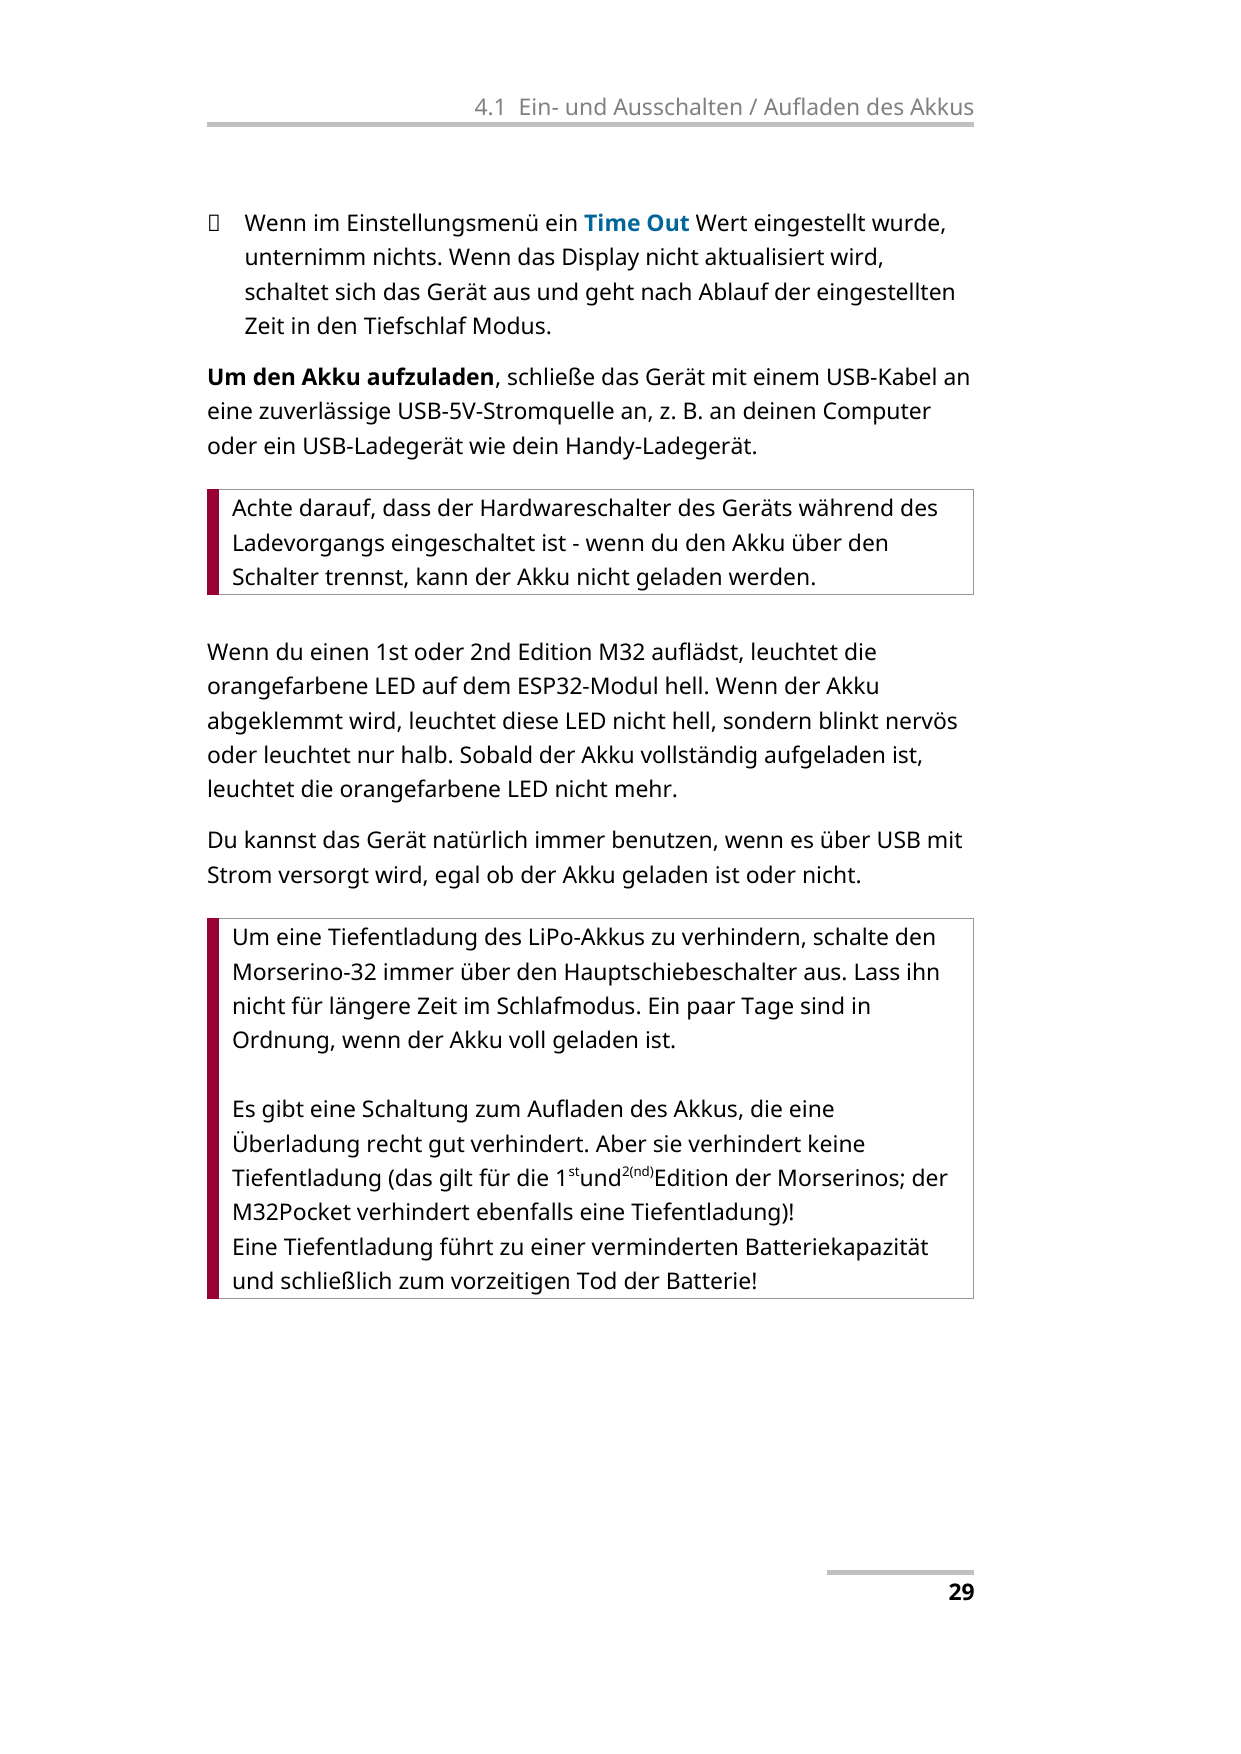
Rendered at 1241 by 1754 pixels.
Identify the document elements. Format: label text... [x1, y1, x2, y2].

text Du kannst das Gerät natürlich immer benutzen, wenn es über USB mit Strom versorgt wird, egal ob der Akku geladen ist oder nicht. [207, 824, 974, 890]
text Um eine Tiefentladung des LiPo-Akkus zu verhindern, schalte den Morserino-32 immer über den Hauptschiebeschalter aus. Lass ihn nicht für längere Zeit im Schlafmodus. Ein paar Tage sind in Ordnung, wenn der Akku voll geladen ist. Es gibt eine Schaltung zum Aufladen des Akkus, die eine Überladung recht gut verhindert. Aber sie verhindert keine Tiefentladung (das gilt für die 1stund2(nd)Edition der Morserinos; der M32Pocket verhindert ebenfalls eine Tiefentladung)! Eine Tiefentladung führt zu einer verminderten Batteriekapazität und schließlich zum vorzeitigen Tod der Batterie! [219, 919, 973, 1298]
text Um den Akku aufzuladen, schließe das Gerät mit einem USB-Kabel an eine zuverlässige USB-5V-Stromquelle an, z. B. an deinen Computer oder ein USB-Ladegerät wie dein Handy-Ladegerät. [207, 361, 974, 461]
text Wenn du einen 1st oder 2nd Edition M32 auflädst, leuchtet die orangefarbene LED auf dem ESP32-Modul hell. Wenn der Akku abgeklemmt wird, leuchtet diese LED nicht hell, sondern blinkt nervös oder leuchtet nur halb. Sobald der Akku vollständig aufgeladen ist, leuchtet die orangefarbene LED nicht mehr. [207, 636, 974, 805]
list Wenn im Einstellungsmenü ein Time Out Wert eingestellt wurde, unternimm nichts. Wenn das Display nicht aktualisiert wird, schaltet sich das Gerät aus und geht nach Ablauf der eingestellten Zeit in den Tiefschlaf Modus. [207, 207, 974, 341]
text Achte darauf, dass der Hardwareschalter des Geräts während des Ladevorgangs eingeschaltet ist - wenn du den Akku über den Schalter trennst, kann der Akku nicht geladen werden. [219, 490, 973, 594]
